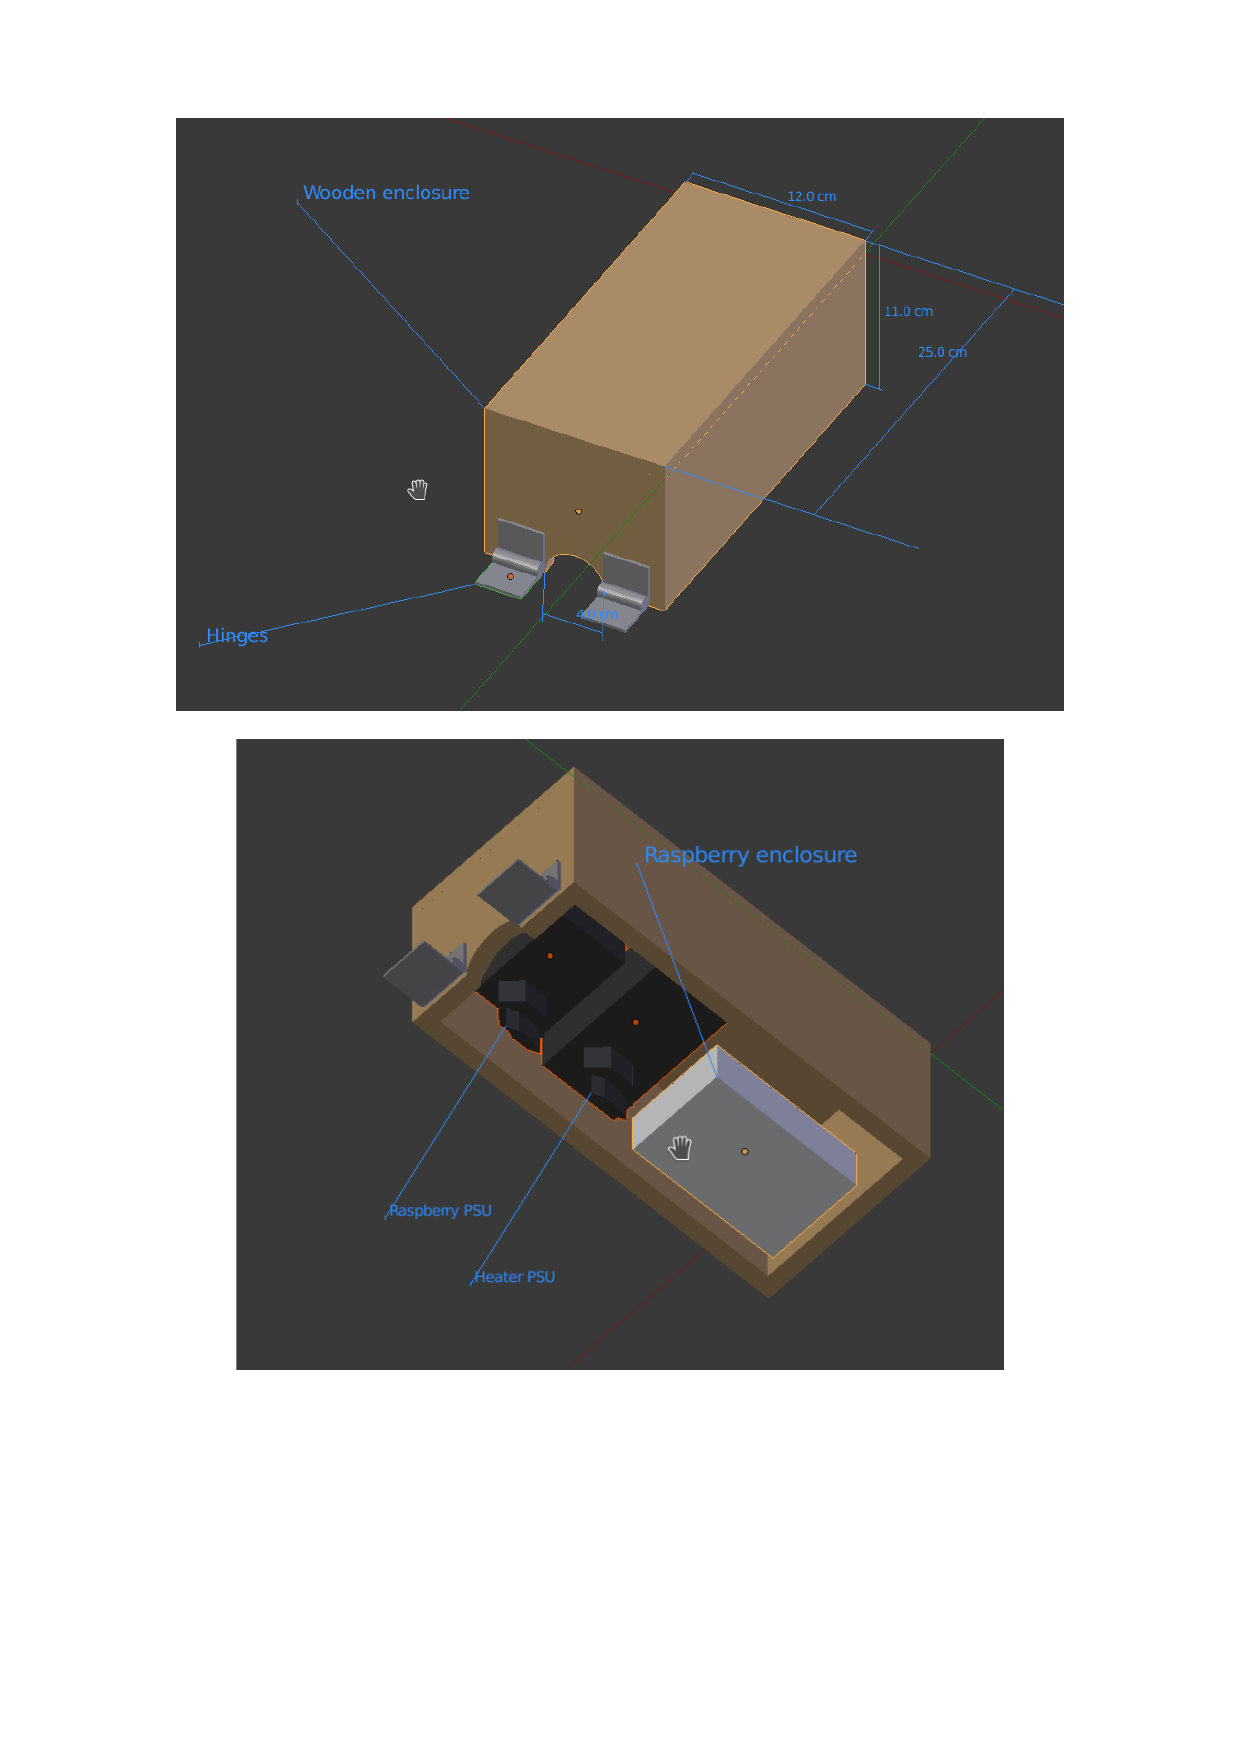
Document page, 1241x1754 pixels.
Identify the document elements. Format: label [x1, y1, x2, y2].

picture [176, 118, 1064, 711]
picture [236, 739, 1004, 1370]
